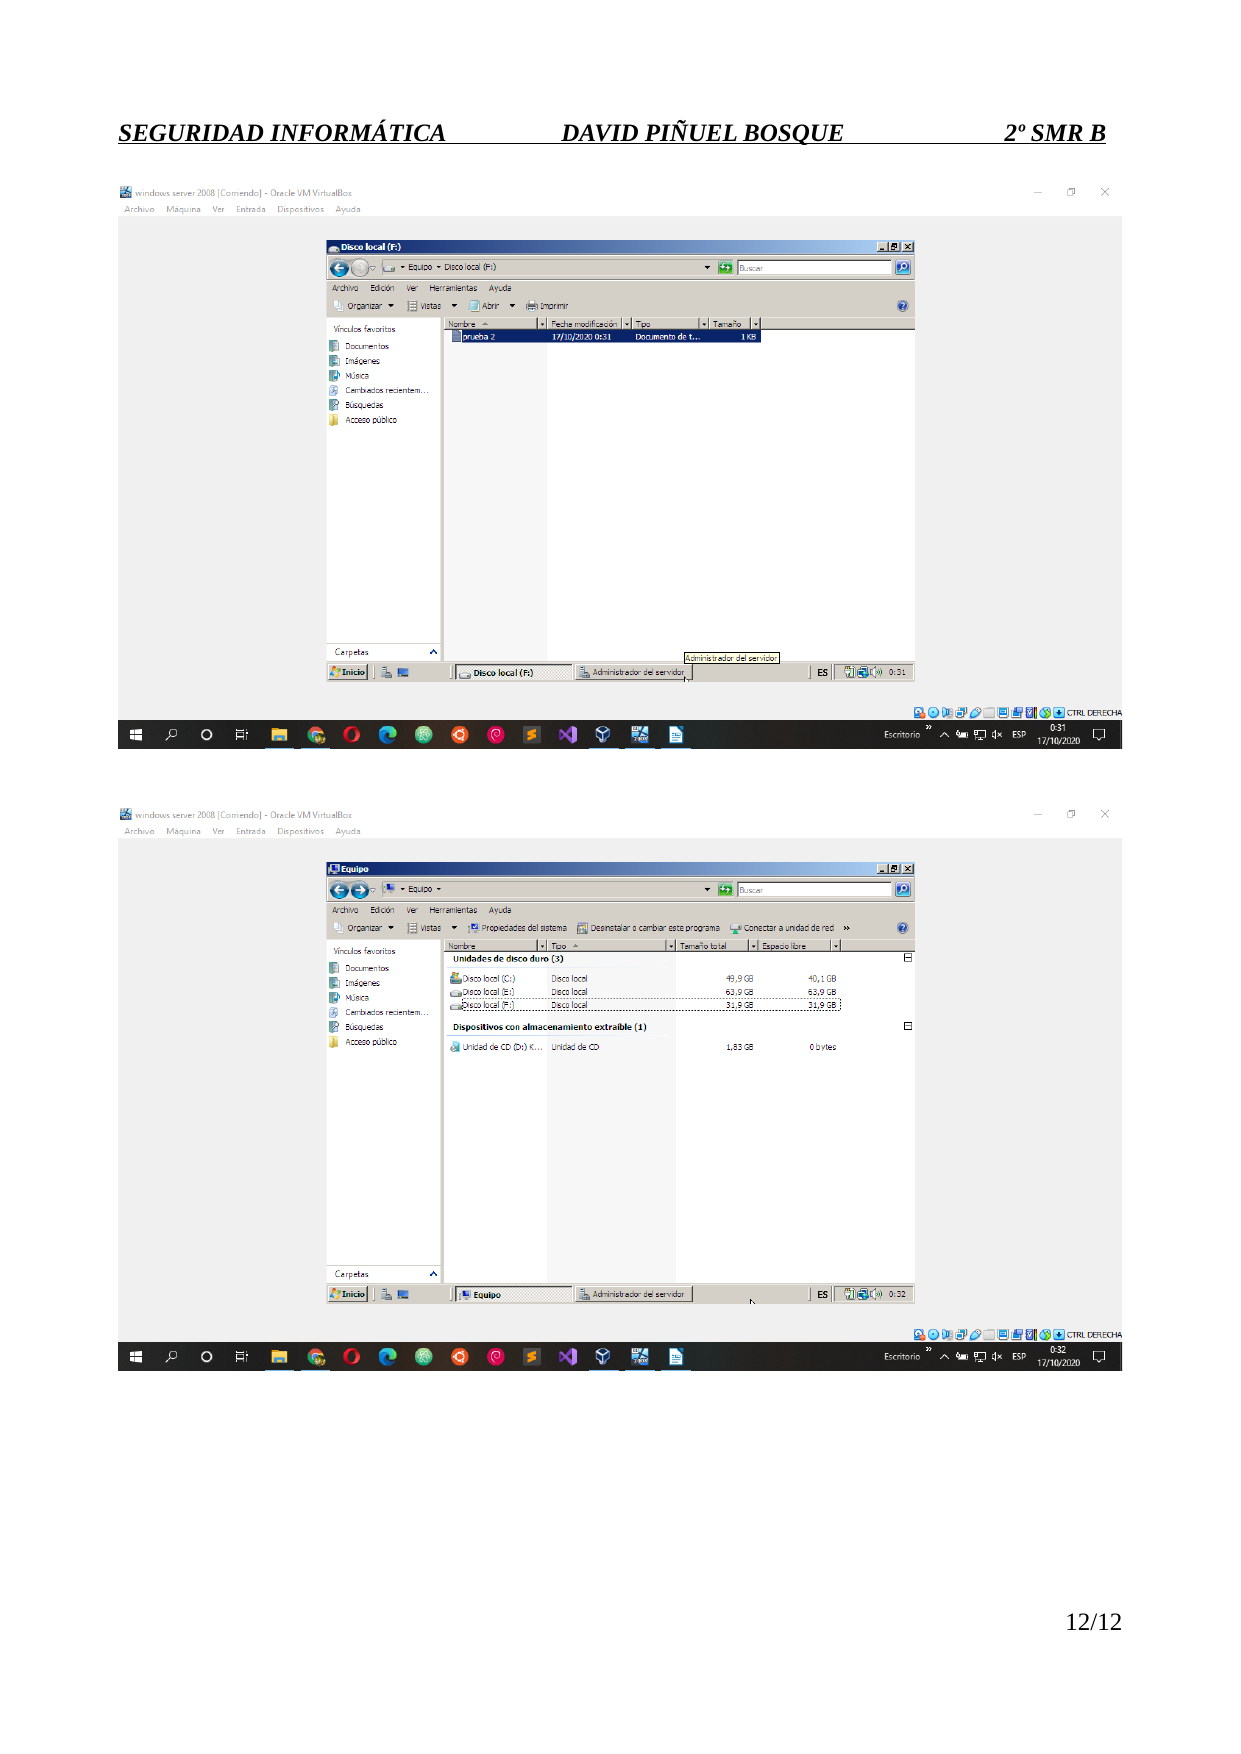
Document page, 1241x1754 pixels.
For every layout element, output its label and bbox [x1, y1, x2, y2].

picture [118, 184, 1123, 749]
picture [118, 806, 1123, 1371]
